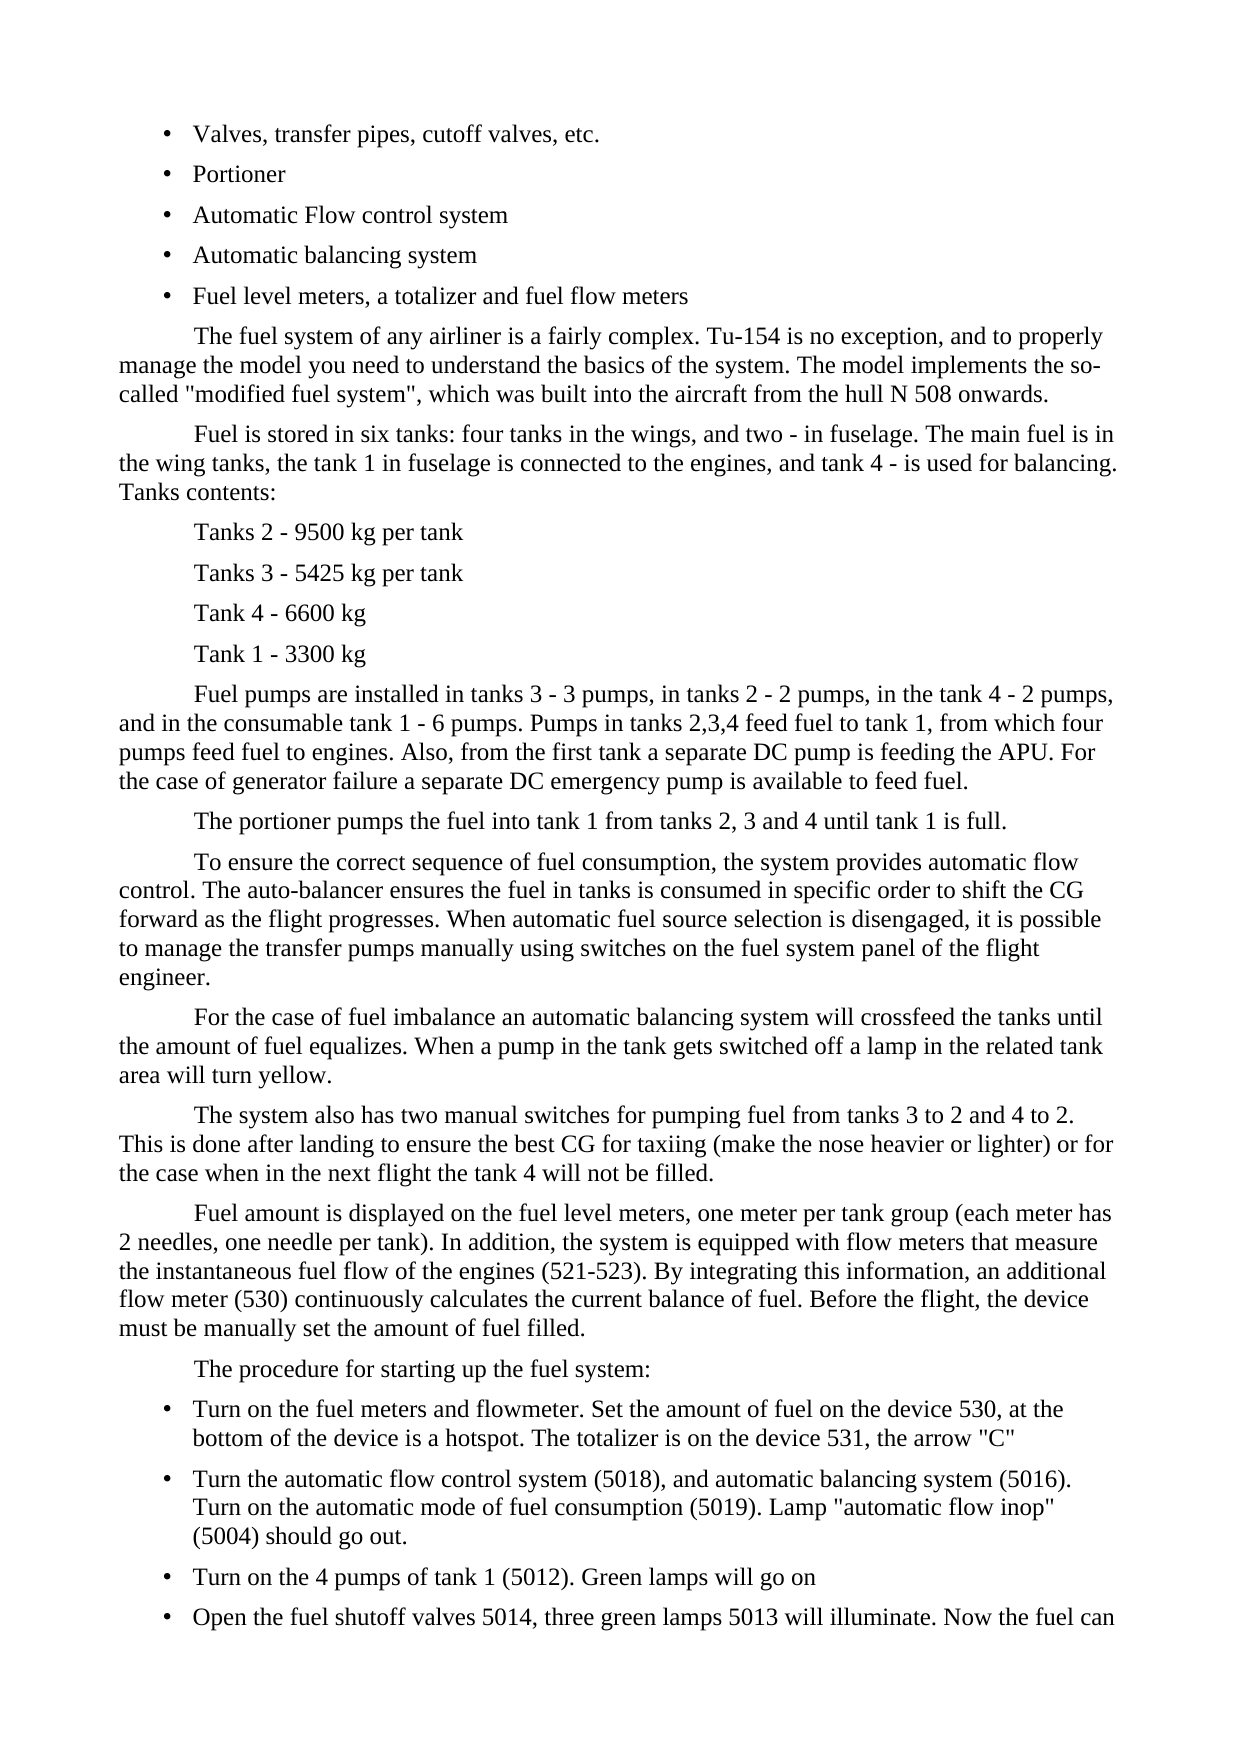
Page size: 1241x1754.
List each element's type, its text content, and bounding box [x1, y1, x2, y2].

text The procedure for starting up the fuel system: [119, 1354, 1122, 1383]
text Tank 1 - 3300 kg [119, 639, 1122, 668]
text Fuel amount is displayed on the fuel level meters, one meter per tank group (each meter has 2 needles, one needle per tank). In addition, the system is equipped with flow meters that measure the instantaneous fuel flow of the engines (521-523). By integrating this information, an additional flow meter (530) continuously calculates the current balance of fuel. Before the flight, the device must be manually set the amount of fuel filled. [119, 1198, 1122, 1342]
list Turn the automatic flow control system (5018), and automatic balancing system (5016). Turn on the automatic mode of fuel consumption (5019). Lamp "automatic flow inop" (5004) should go out. [163, 1464, 1122, 1550]
text Tanks 2 - 9500 kg per tank [119, 517, 1122, 546]
text Fuel is stored in six tanks: four tanks in the wings, and two - in fuselage. The main fuel is in the wing tanks, the tank 1 in fuselage is connected to the engines, and tank 4 - is used for balancing. Tanks contents: [119, 419, 1122, 506]
text Fuel pumps are installed in tanks 3 - 3 pumps, in tanks 2 - 2 pumps, in the tank 4 - 2 pumps, and in the consumable tank 1 - 6 pumps. Pumps in tanks 2,3,4 feed fuel to tank 1, from which four pumps feed fuel to engines. Also, from the first tank a separate DC pump is feeding the APU. For the case of generator failure a separate DC emergency pump is available to feed fuel. [119, 679, 1122, 794]
list Turn on the fuel meters and flowmeter. Set the amount of fuel on the device 530, at the bottom of the device is a hotspot. The totalizer is on the device 531, the arrow "C" [163, 1394, 1122, 1452]
text To ensure the correct sequence of fuel consumption, the system provides automatic flow control. The auto-balancer ensures the fuel in tanks is consumed in specific order to shift the CG forward as the flight progresses. When automatic fuel source selection is disengaged, it is possible to manage the transfer pumps manually using switches on the fuel system panel of the flight engineer. [119, 847, 1122, 991]
text Tank 4 - 6600 kg [119, 598, 1122, 627]
text The fuel system of any airliner is a fairly complex. Tu-154 is no exception, and to properly manage the model you need to understand the basics of the system. The model implements the so-called "modified fuel system", which was built into the aircraft from the hull N 508 onwards. [119, 321, 1122, 408]
list Turn on the 4 pumps of tank 1 (5012). Green lamps will go on [163, 1562, 1122, 1590]
list Fuel level meters, a totalizer and fuel flow meters [163, 281, 1122, 309]
list Automatic balancing system [163, 240, 1122, 269]
text For the case of fuel imbalance an automatic balancing system will crossfeed the tanks until the amount of fuel equalizes. When a pump in the tank gets switched off a lamp in the related tank area will turn yellow. [119, 1002, 1122, 1088]
list Portioner [163, 159, 1122, 188]
text Tanks 3 - 5425 kg per tank [119, 558, 1122, 587]
text The portioner pumps the fuel into tank 1 from tanks 2, 3 and 4 until tank 1 is full. [119, 806, 1122, 835]
list Automatic Flow control system [163, 200, 1122, 228]
list Valves, transfer pipes, cutoff valves, etc. [163, 119, 1122, 147]
list Open the fuel shutoff valves 5014, three green lamps 5013 will illuminate. Now the fuel can [163, 1602, 1122, 1631]
text The system also has two manual switches for pumping fuel from tanks 3 to 2 and 4 to 2. This is done after landing to ensure the best CG for taxiing (make the nose heavier or lighter) or for the case when in the next flight the tank 4 will not be filled. [119, 1100, 1122, 1187]
